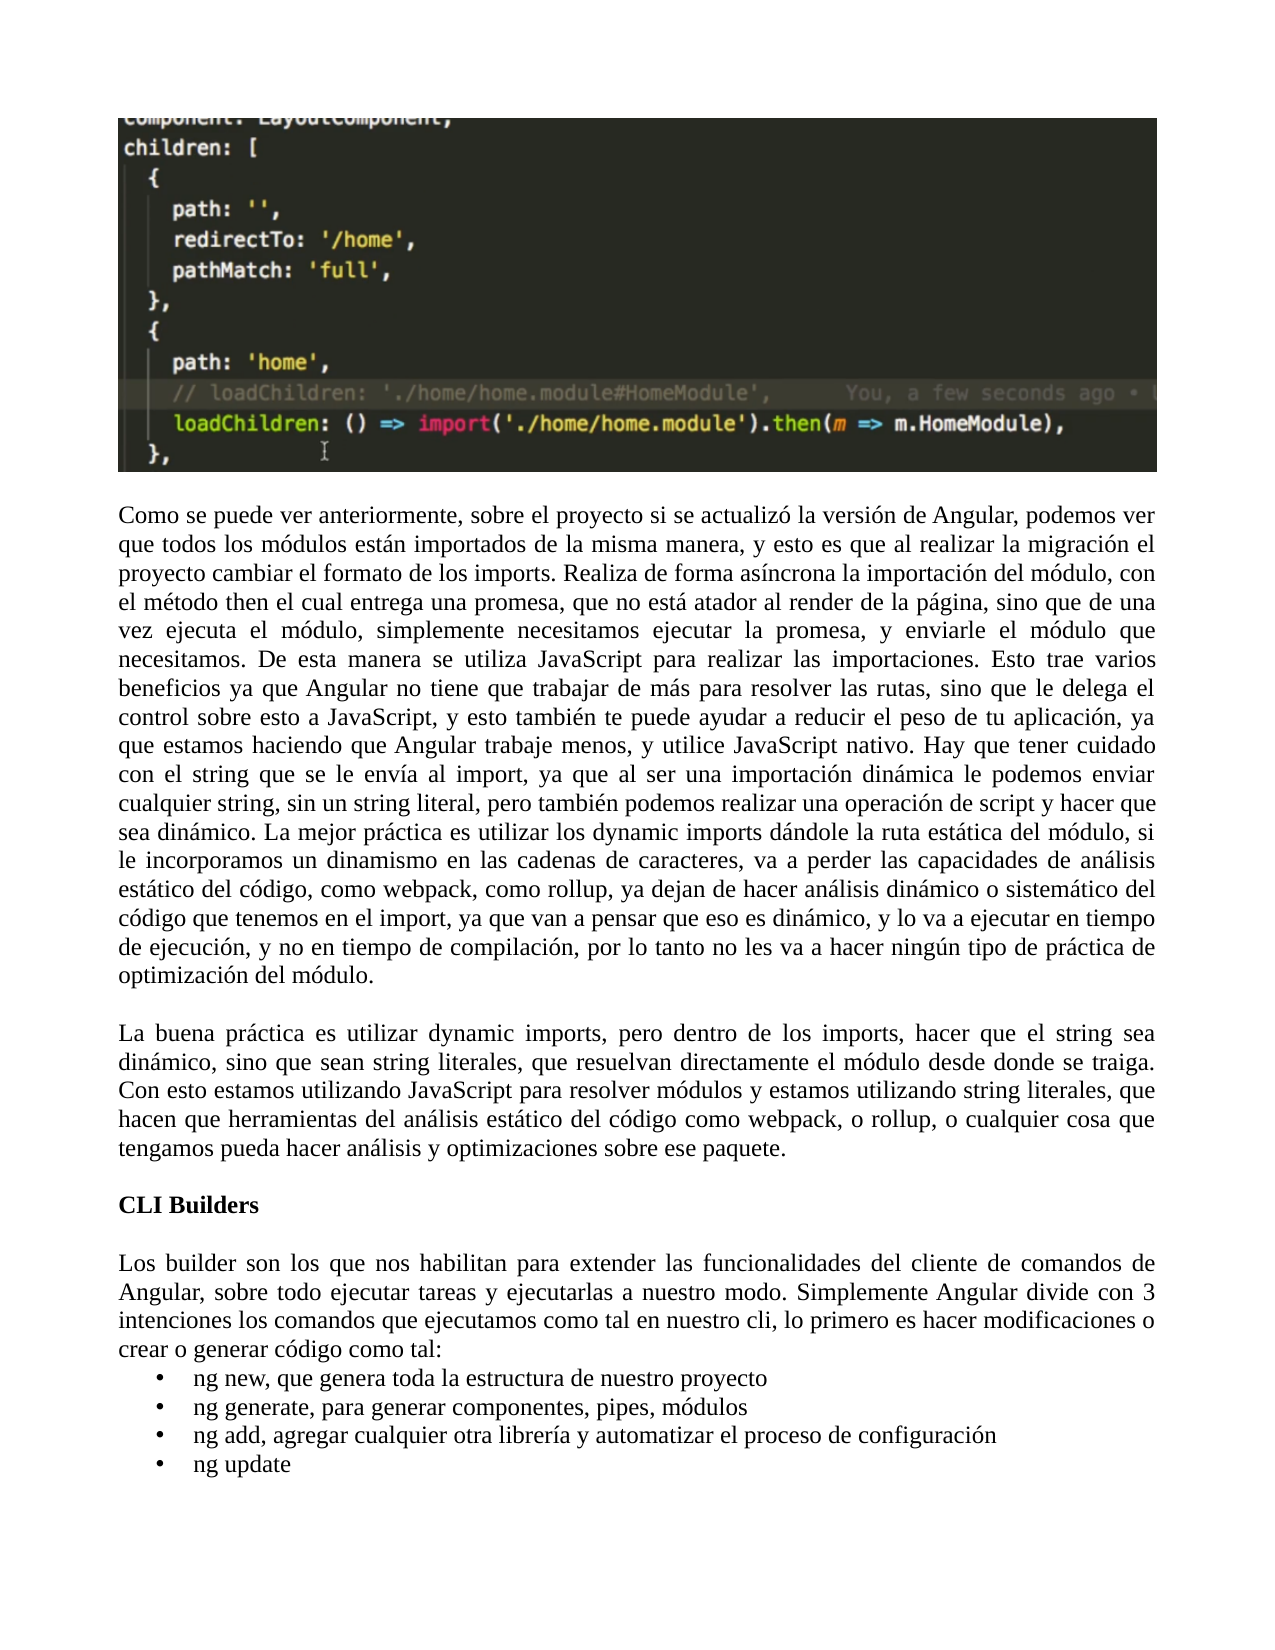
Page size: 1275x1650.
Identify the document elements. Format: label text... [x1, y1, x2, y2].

list ng generate, para generar componentes, pipes, módulos [156, 1392, 1157, 1421]
text Los builder son los que nos habilitan para extender las funcionalidades del cliente de comandos de Angular, sobre todo ejecutar tareas y ejecutarlas a nuestro modo. Simplemente Angular divide con 3 intenciones los comandos que ejecutamos como tal en nuestro cli, lo primero es hacer modificaciones o crear o generar código como tal: [118, 1248, 1157, 1363]
list ng add, agregar cualquier otra librería y automatizar el proceso de configuración [156, 1421, 1157, 1449]
text Como se puede ver anteriormente, sobre el proyecto si se actualizó la versión de Angular, podemos ver que todos los módulos están importados de la misma manera, y esto es que al realizar la migración el proyecto cambiar el formato de los imports. Realiza de forma asíncrona la importación del módulo, con el método then el cual entrega una promesa, que no está atador al render de la página, sino que de una vez ejecuta el módulo, simplemente necesitamos ejecutar la promesa, y enviarle el módulo que necesitamos. De esta manera se utiliza JavaScript para realizar las importaciones. Esto trae varios beneficios ya que Angular no tiene que trabajar de más para resolver las rutas, sino que le delega el control sobre esto a JavaScript, y esto también te puede ayudar a reducir el peso de tu aplicación, ya que estamos haciendo que Angular trabaje menos, y utilice JavaScript nativo. Hay que tener cuidado con el string que se le envía al import, ya que al ser una importación dinámica le podemos enviar cualquier string, sin un string literal, pero también podemos realizar una operación de script y hacer que sea dinámico. La mejor práctica es utilizar los dynamic imports dándole la ruta estática del módulo, si le incorporamos un dinamismo en las cadenas de caracteres, va a perder las capacidades de análisis estático del código, como webpack, como rollup, ya dejan de hacer análisis dinámico o sistemático del código que tenemos en el import, ya que van a pensar que eso es dinámico, y lo va a ejecutar en tiempo de ejecución, y no en tiempo de compilación, por lo tanto no les va a hacer ningún tipo de práctica de optimización del módulo. [118, 501, 1157, 989]
text La buena práctica es utilizar dynamic imports, pero dentro de los imports, hacer que el string sea dinámico, sino que sean string literales, que resuelvan directamente el módulo desde donde se traiga. Con esto estamos utilizando JavaScript para resolver módulos y estamos utilizando string literales, que hacen que herramientas del análisis estático del código como webpack, o rollup, o cualquier cosa que tengamos pueda hacer análisis y optimizaciones sobre ese paquete. [118, 1018, 1157, 1162]
text CLI Builders [118, 1191, 1157, 1219]
list ng update [156, 1449, 1157, 1478]
list ng new, que genera toda la estructura de nuestro proyecto [156, 1363, 1157, 1392]
